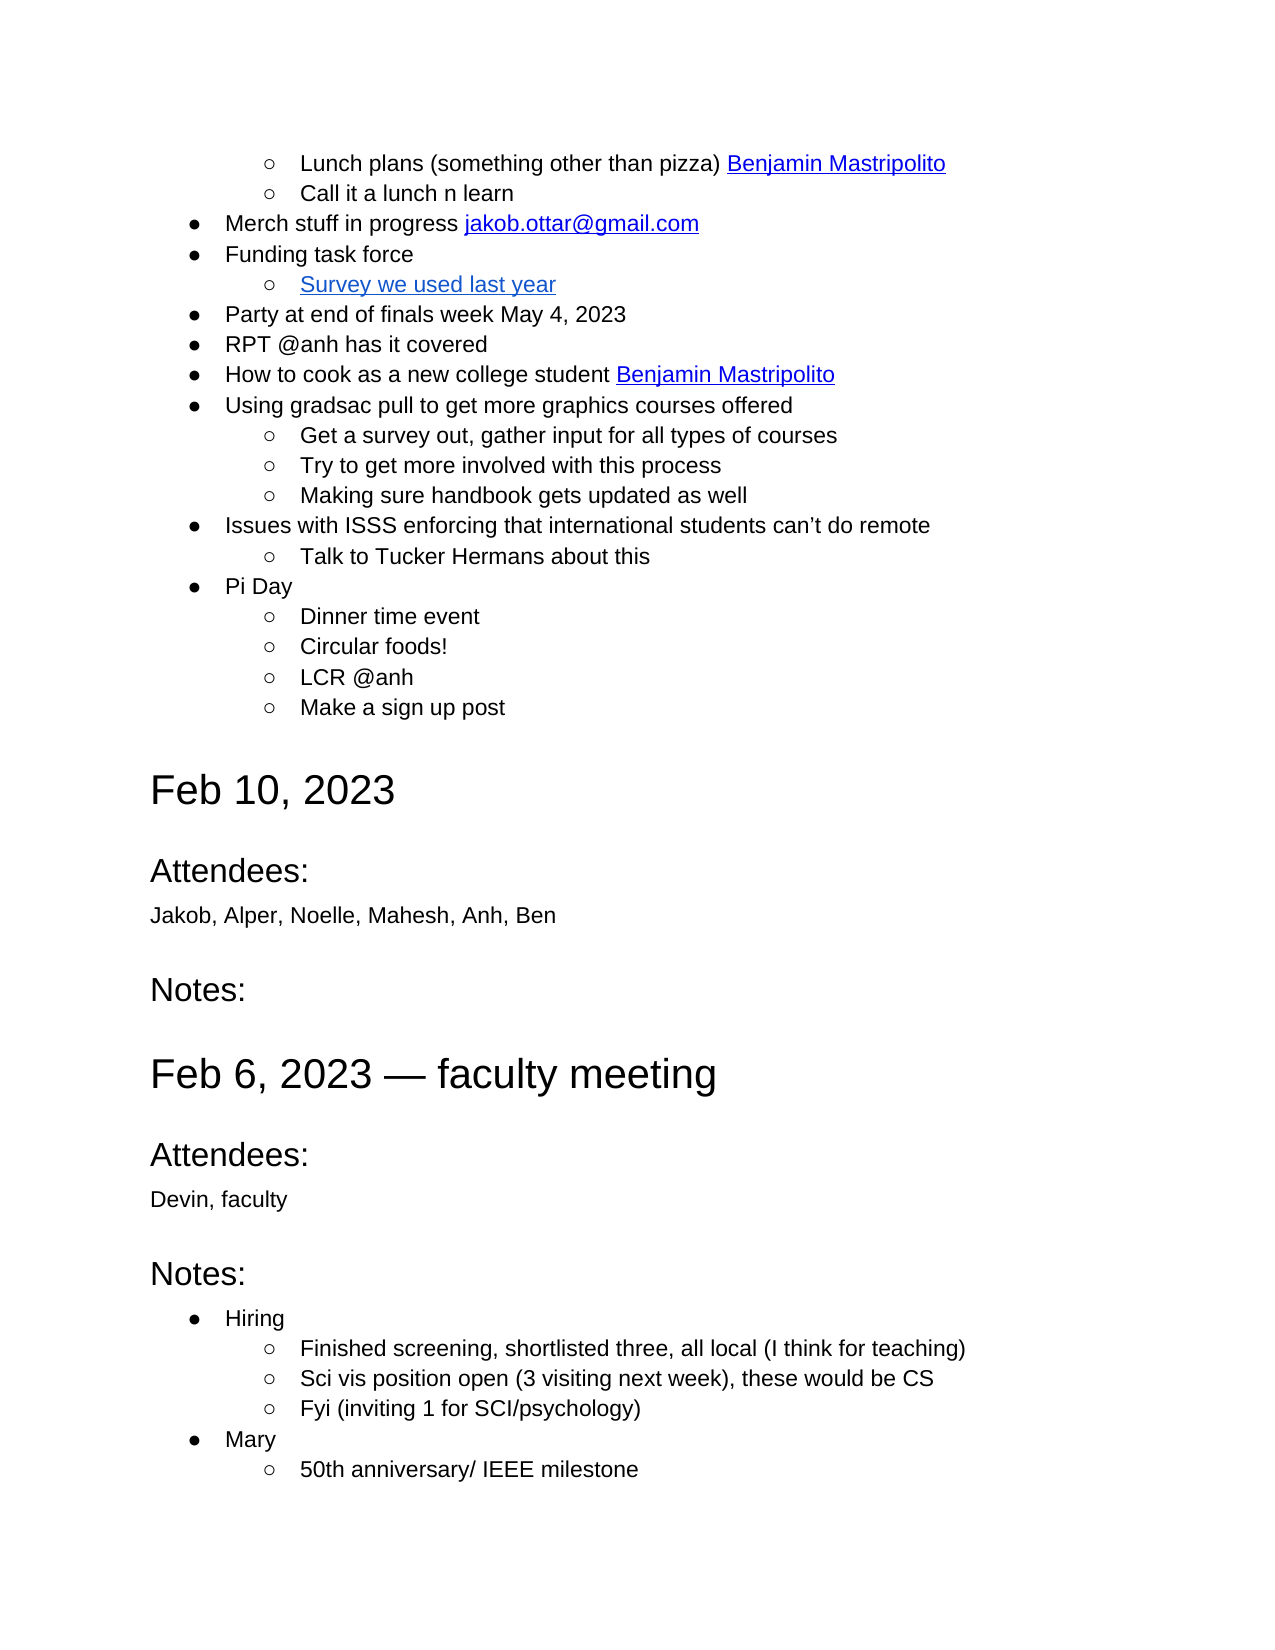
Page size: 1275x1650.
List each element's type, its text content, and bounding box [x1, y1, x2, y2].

list Using gradsac pull to get more graphics courses offered [187, 392, 1125, 418]
list RPT @anh has it covered [187, 331, 1125, 358]
subtitle Attendees: [150, 1135, 1125, 1174]
list Party at end of finals week May 4, 2023 [187, 301, 1125, 327]
list Make a sign up post [262, 694, 1125, 720]
list Call it a lunch n learn [262, 180, 1125, 207]
list Try to get more involved with this process [262, 452, 1125, 478]
list Circular foods! [262, 633, 1125, 660]
text Devin, faculty [150, 1186, 1125, 1212]
list Making sure handbook gets updated as well [262, 482, 1125, 509]
list LCR @anh [262, 663, 1125, 690]
subtitle Notes: [150, 970, 1125, 1008]
list Lunch plans (something other than pizza) Benjamin Mastripolito [262, 150, 1125, 176]
list Issues with ISSS enforcing that international students can’t do remote [187, 512, 1125, 539]
list Pi Day [187, 573, 1125, 599]
list Fyi (inviting 1 for SCI/psychology) [262, 1395, 1125, 1422]
list Funding task force [187, 241, 1125, 267]
list Dinner time event [262, 603, 1125, 629]
subtitle Attendees: [150, 851, 1125, 889]
list 50th anniversary/ IEEE milestone [262, 1456, 1125, 1482]
list Sci vis position open (3 visiting next week), these would be CS [262, 1365, 1125, 1392]
list Mary [187, 1426, 1125, 1452]
text Jakob, Alper, Noelle, Mahesh, Anh, Ben [150, 902, 1125, 928]
list Hiring [187, 1305, 1125, 1331]
list Finished screening, shortlisted three, all local (I think for teaching) [262, 1335, 1125, 1361]
list Talk to Tucker Hermans about this [262, 543, 1125, 569]
list Merch stuff in progress jakob.ottar@gmail.com [187, 210, 1125, 237]
subtitle Feb 6, 2023 — faculty meeting [150, 1050, 1125, 1098]
list How to cook as a new college student Benjamin Mastripolito [187, 361, 1125, 388]
subtitle Notes: [150, 1254, 1125, 1292]
subtitle Feb 10, 2023 [150, 766, 1125, 813]
list Survey we used last year [262, 271, 1125, 297]
list Get a survey out, gather input for all types of courses [262, 422, 1125, 448]
